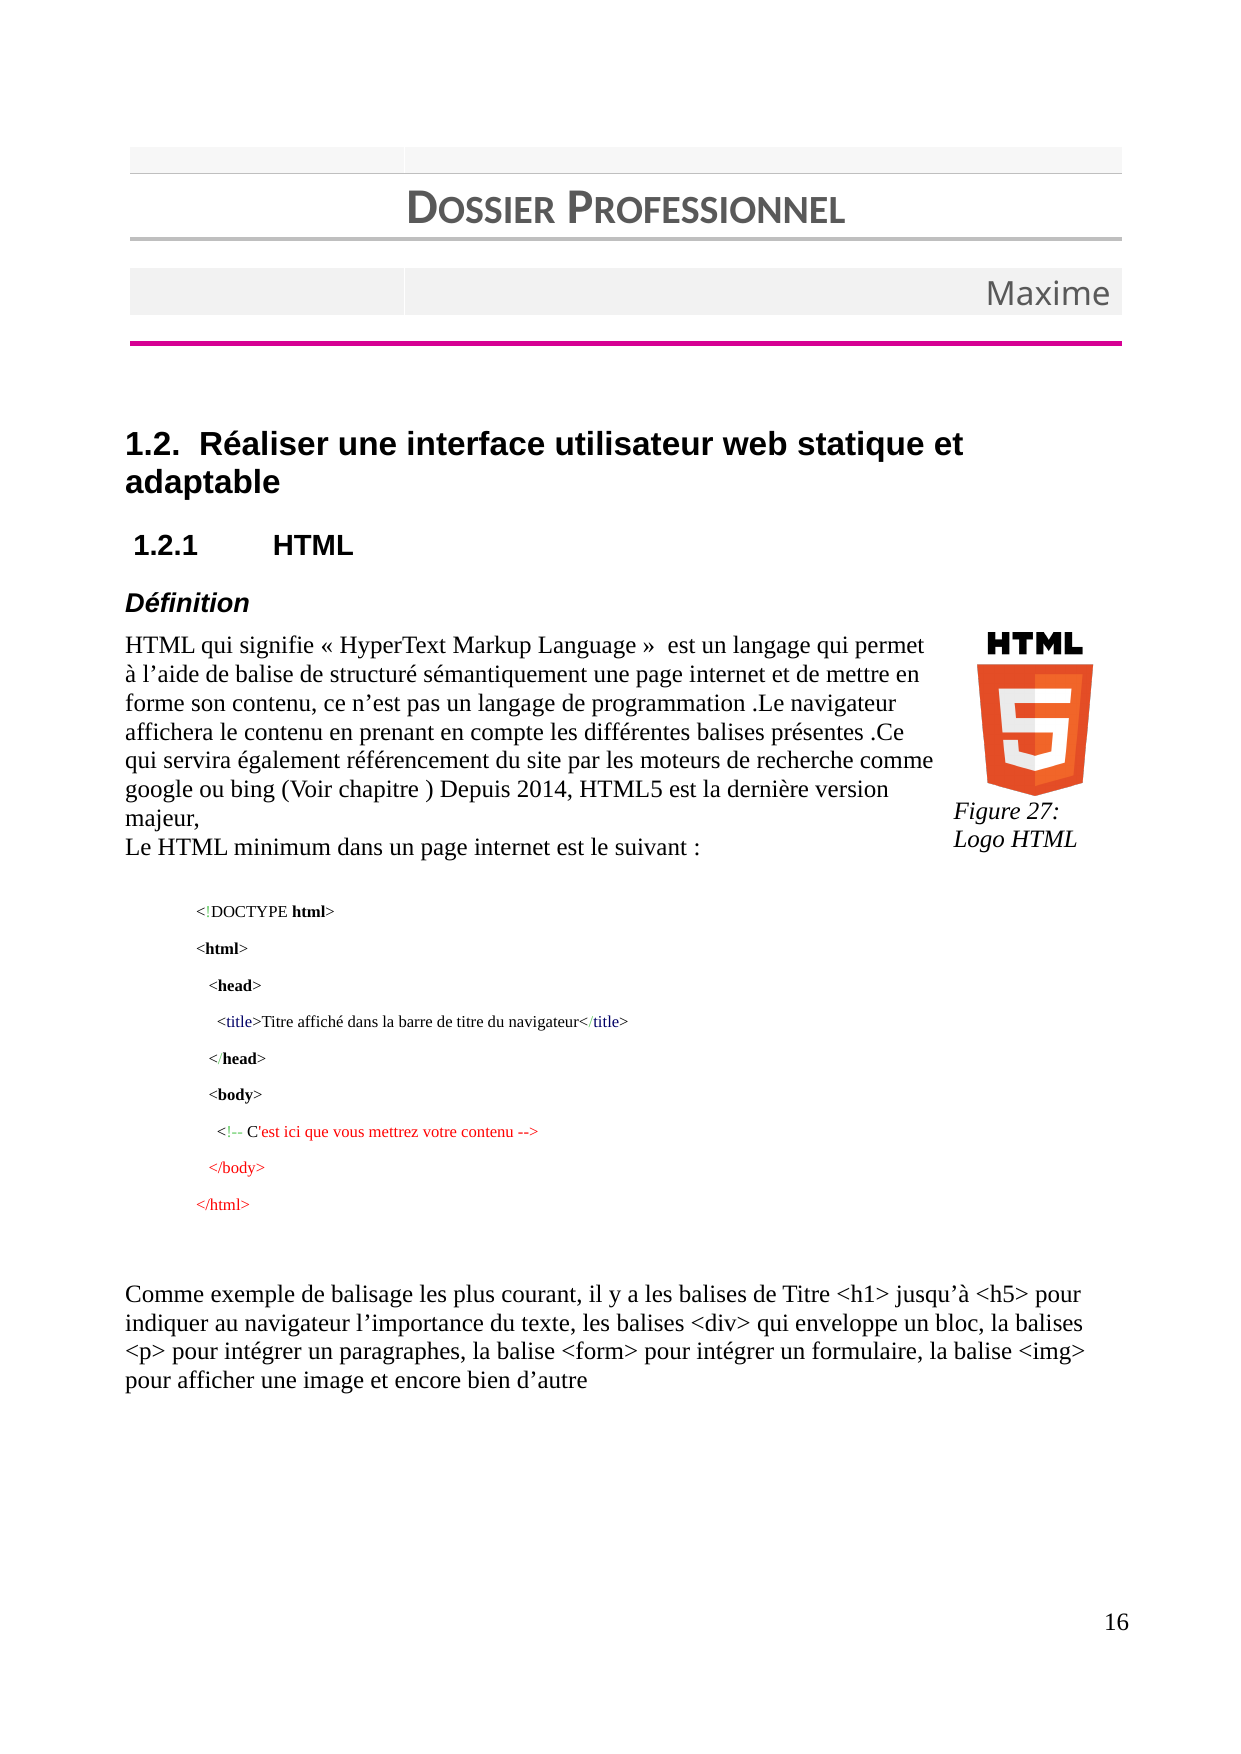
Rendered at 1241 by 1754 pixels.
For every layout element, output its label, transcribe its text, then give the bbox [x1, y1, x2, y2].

text Figure 27: Logo HTML [953, 796, 1117, 853]
text </html> [196, 1195, 1123, 1214]
text <body> [196, 1085, 1123, 1104]
text HTML qui signifie « HyperText Markup Language » est un langage qui permet à l’aide de balise de structuré sémantiquement une page internet et de mettre en forme son contenu, ce n’est pas un langage de programmation .Le navigateur affichera le contenu en prenant en compte les différentes balises présentes .Ce qui servira également référencement du site par les moteurs de recherche comme google ou bing (Voir chapitre ) Depuis 2014, HTML5 est la dernière version majeur, [125, 620, 1123, 832]
text <!-- C'est ici que vous mettrez votre contenu --> [196, 1122, 1123, 1141]
text <head> [196, 975, 1123, 994]
text </head> [196, 1048, 1123, 1068]
subtitle Réaliser une interface utilisateur web statique et adaptable [125, 424, 1123, 501]
subtitle Définition [125, 587, 1123, 618]
text Comme exemple de balisage les plus courant, il y a les balises de Titre <h1> jusqu’à <h5> pour indiquer au navigateur l’importance du texte, les balises <div> qui enveloppe un bloc, la balises <p> pour intégrer un paragraphes, la balise <form> pour intégrer un formulaire, la balise <img> pour afficher une image et encore bien d’autre [125, 1279, 1123, 1394]
text </body> [196, 1158, 1123, 1177]
text Le HTML minimum dans un page internet est le suivant : [125, 832, 1123, 860]
text <!DOCTYPE html> [196, 902, 1123, 921]
subtitle HTML [125, 528, 1123, 562]
text <title>Titre affiché dans la barre de titre du navigateur</title> [196, 1012, 1123, 1031]
text <html> [196, 939, 1123, 958]
picture [953, 632, 1117, 796]
